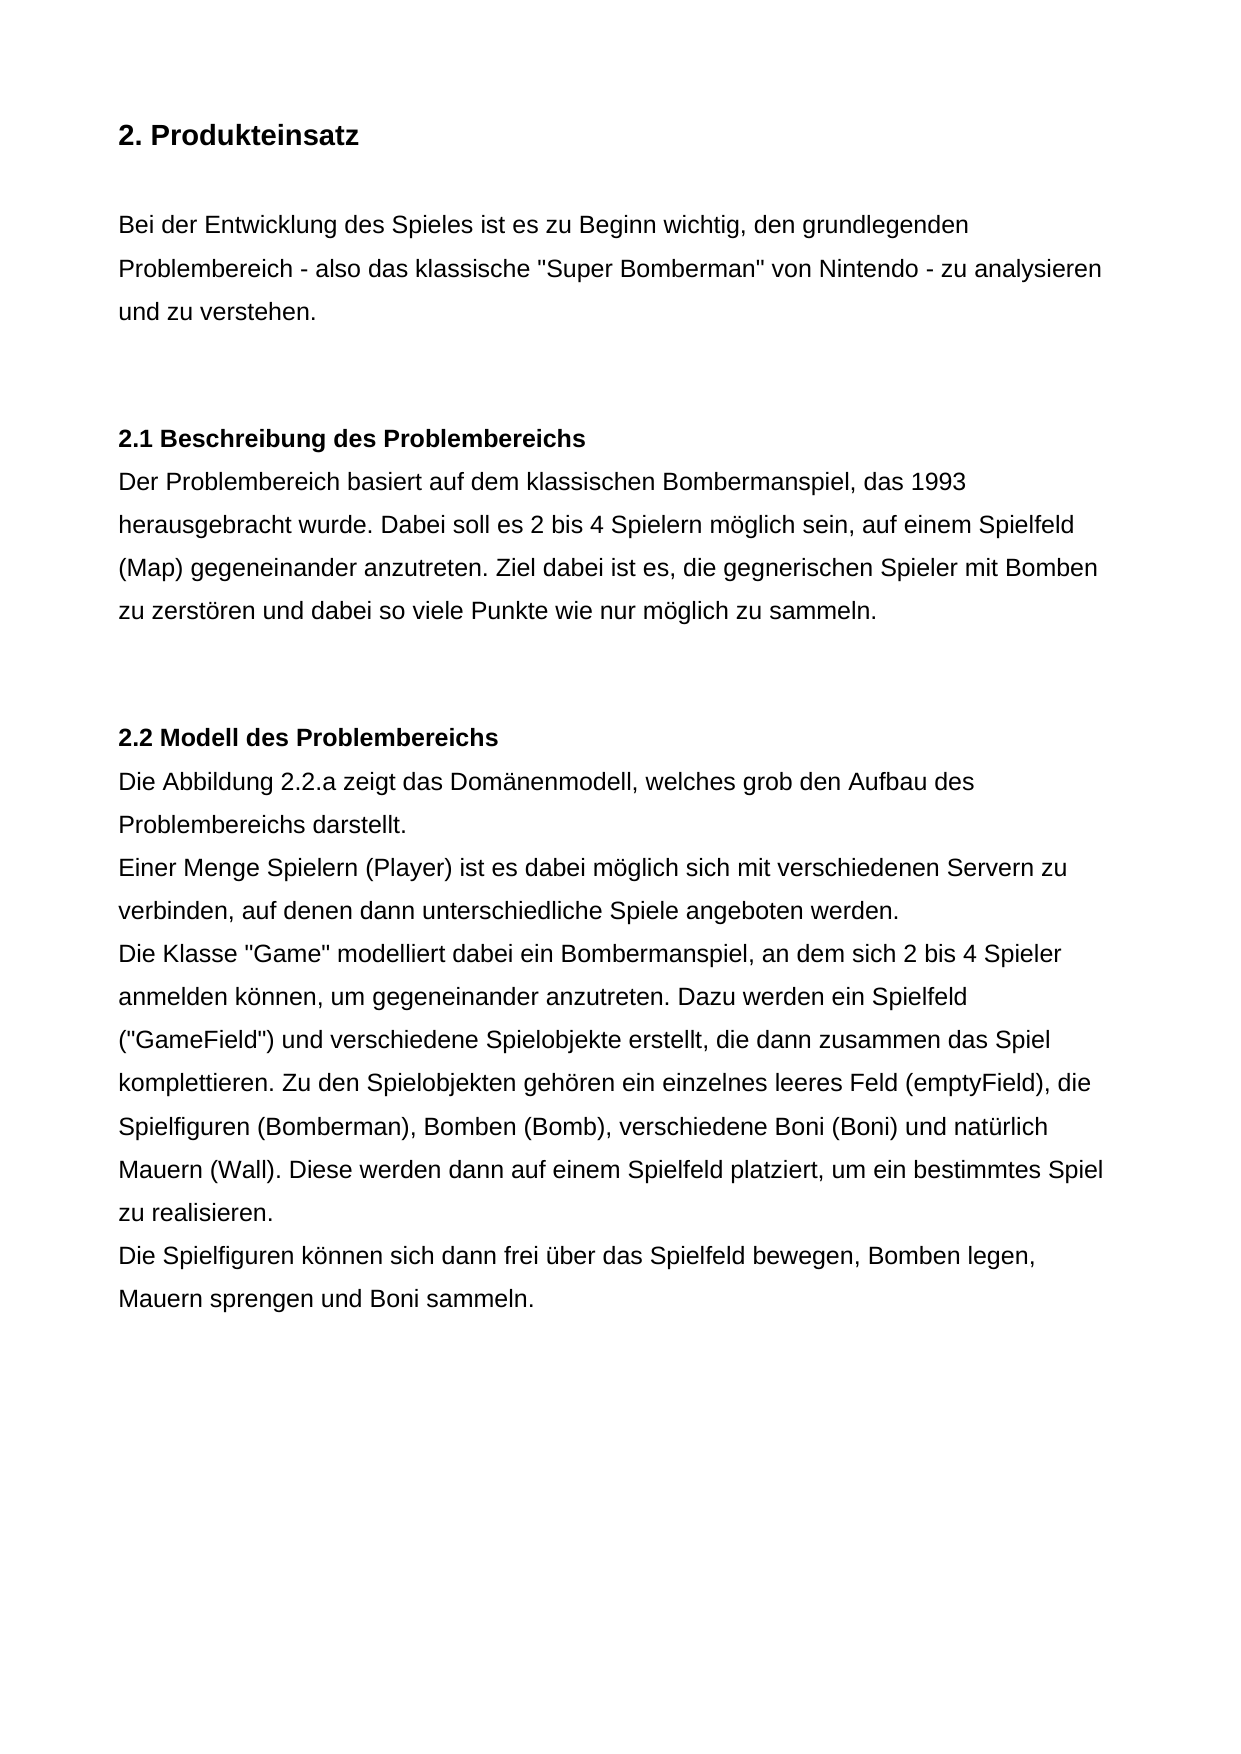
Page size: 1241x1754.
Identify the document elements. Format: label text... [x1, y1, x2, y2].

text 2.2 Modell des Problembereichs [118, 723, 1122, 752]
text 2.1 Beschreibung des Problembereichs [118, 424, 1122, 452]
text 2. Produkteinsatz [118, 118, 1122, 152]
text Bei der Entwicklung des Spieles ist es zu Beginn wichtig, den grundlegenden Problembereich - also das klassische "Super Bomberman" von Nintendo - zu analysieren und zu verstehen. [118, 210, 1122, 325]
text Der Problembereich basiert auf dem klassischen Bombermanspiel, das 1993 herausgebracht wurde. Dabei soll es 2 bis 4 Spielern möglich sein, auf einem Spielfeld (Map) gegeneinander anzutreten. Ziel dabei ist es, die gegnerischen Spieler mit Bomben zu zerstören und dabei so viele Punkte wie nur möglich zu sammeln. [118, 467, 1122, 625]
text Die Abbildung 2.2.a zeigt das Domänenmodell, welches grob den Aufbau des Problembereichs darstellt. Einer Menge Spielern (Player) ist es dabei möglich sich mit verschiedenen Servern zu verbinden, auf denen dann unterschiedliche Spiele angeboten werden. Die Klasse "Game" modelliert dabei ein Bombermanspiel, an dem sich 2 bis 4 Spieler anmelden können, um gegeneinander anzutreten. Dazu werden ein Spielfeld ("GameField") und verschiedene Spielobjekte erstellt, die dann zusammen das Spiel komplettieren. Zu den Spielobjekten gehören ein einzelnes leeres Feld (emptyField), die Spielfiguren (Bomberman), Bomben (Bomb), verschiedene Boni (Boni) und natürlich Mauern (Wall). Diese werden dann auf einem Spielfeld platziert, um ein bestimmtes Spiel zu realisieren. Die Spielfiguren können sich dann frei über das Spielfeld bewegen, Bomben legen, Mauern sprengen und Boni sammeln. [118, 766, 1122, 1313]
